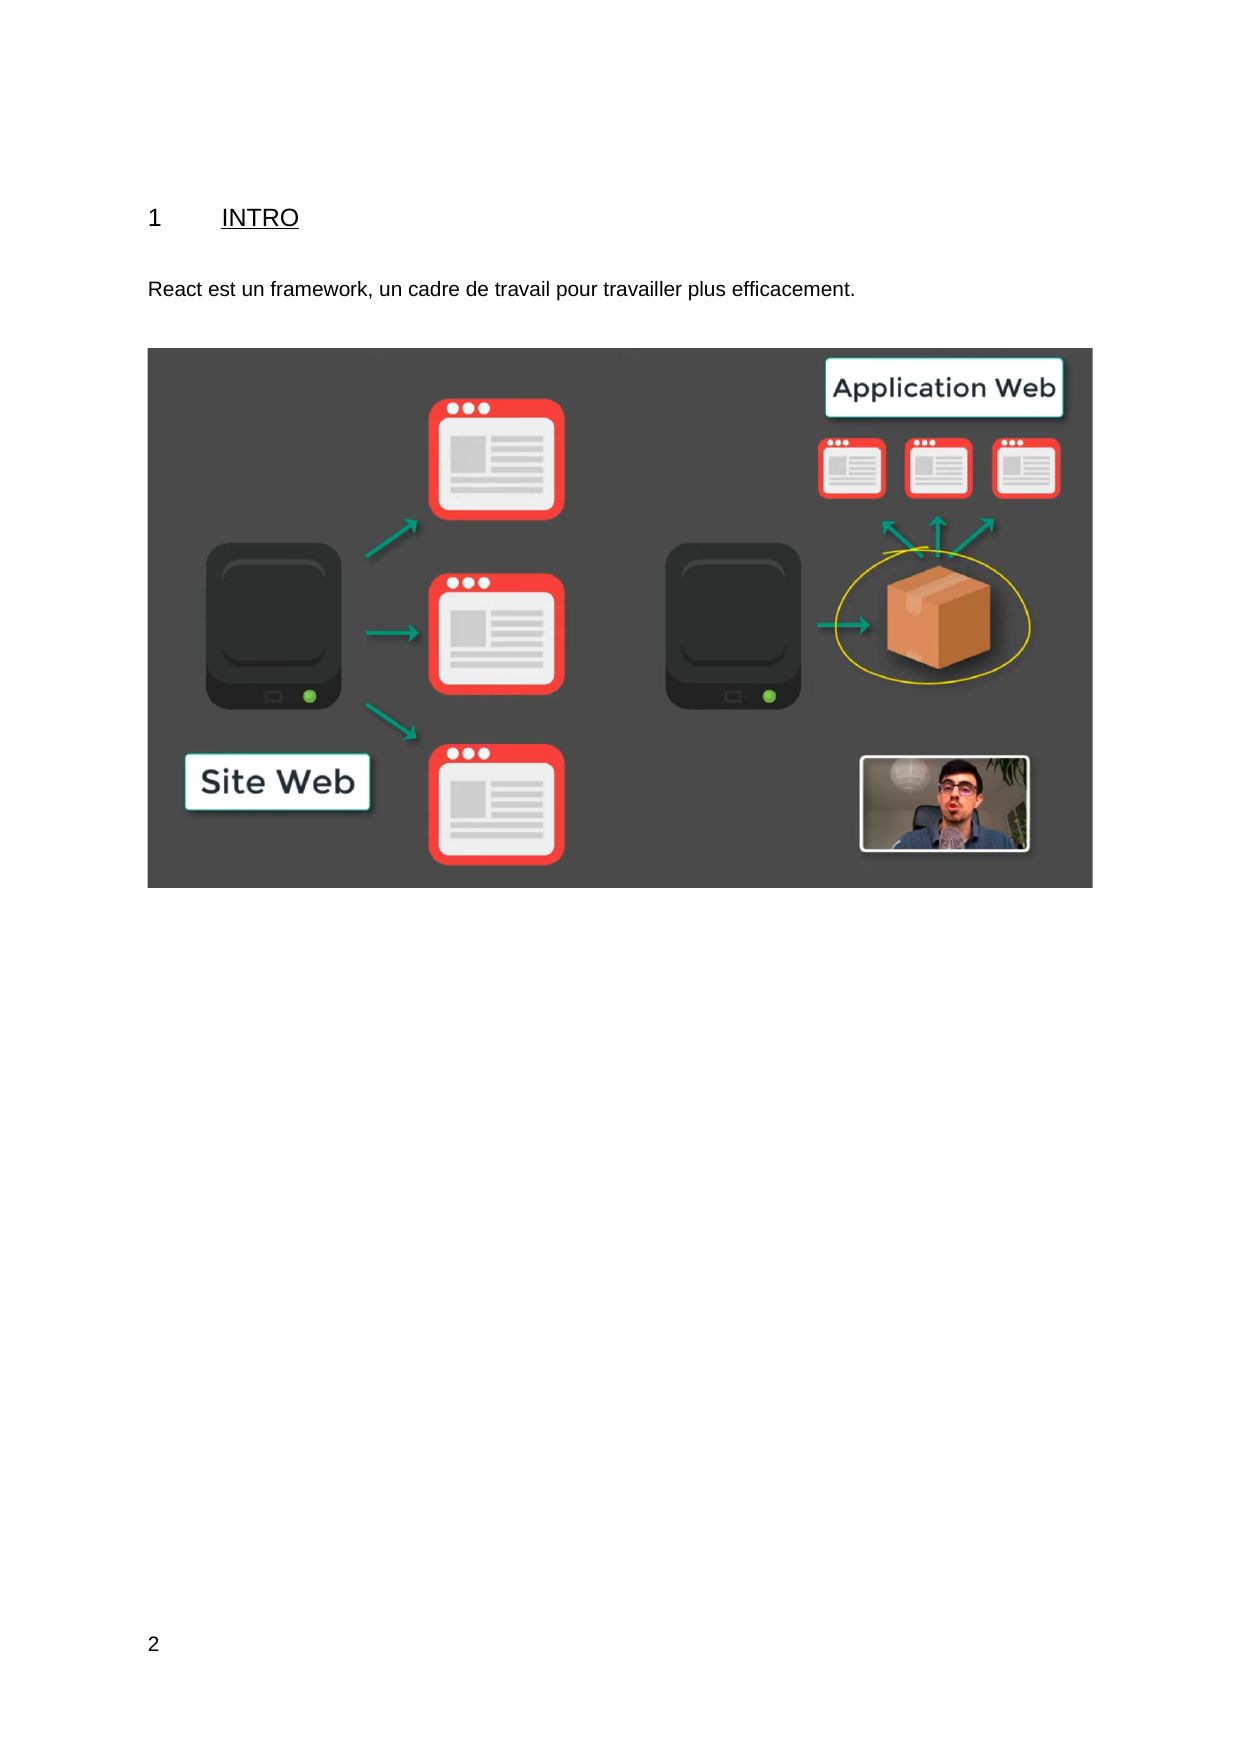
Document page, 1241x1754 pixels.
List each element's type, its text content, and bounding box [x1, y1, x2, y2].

text React est un framework, un cadre de travail pour travailler plus efficacement. [148, 276, 1093, 300]
picture [147, 348, 1093, 888]
subtitle Intro [148, 203, 1093, 232]
